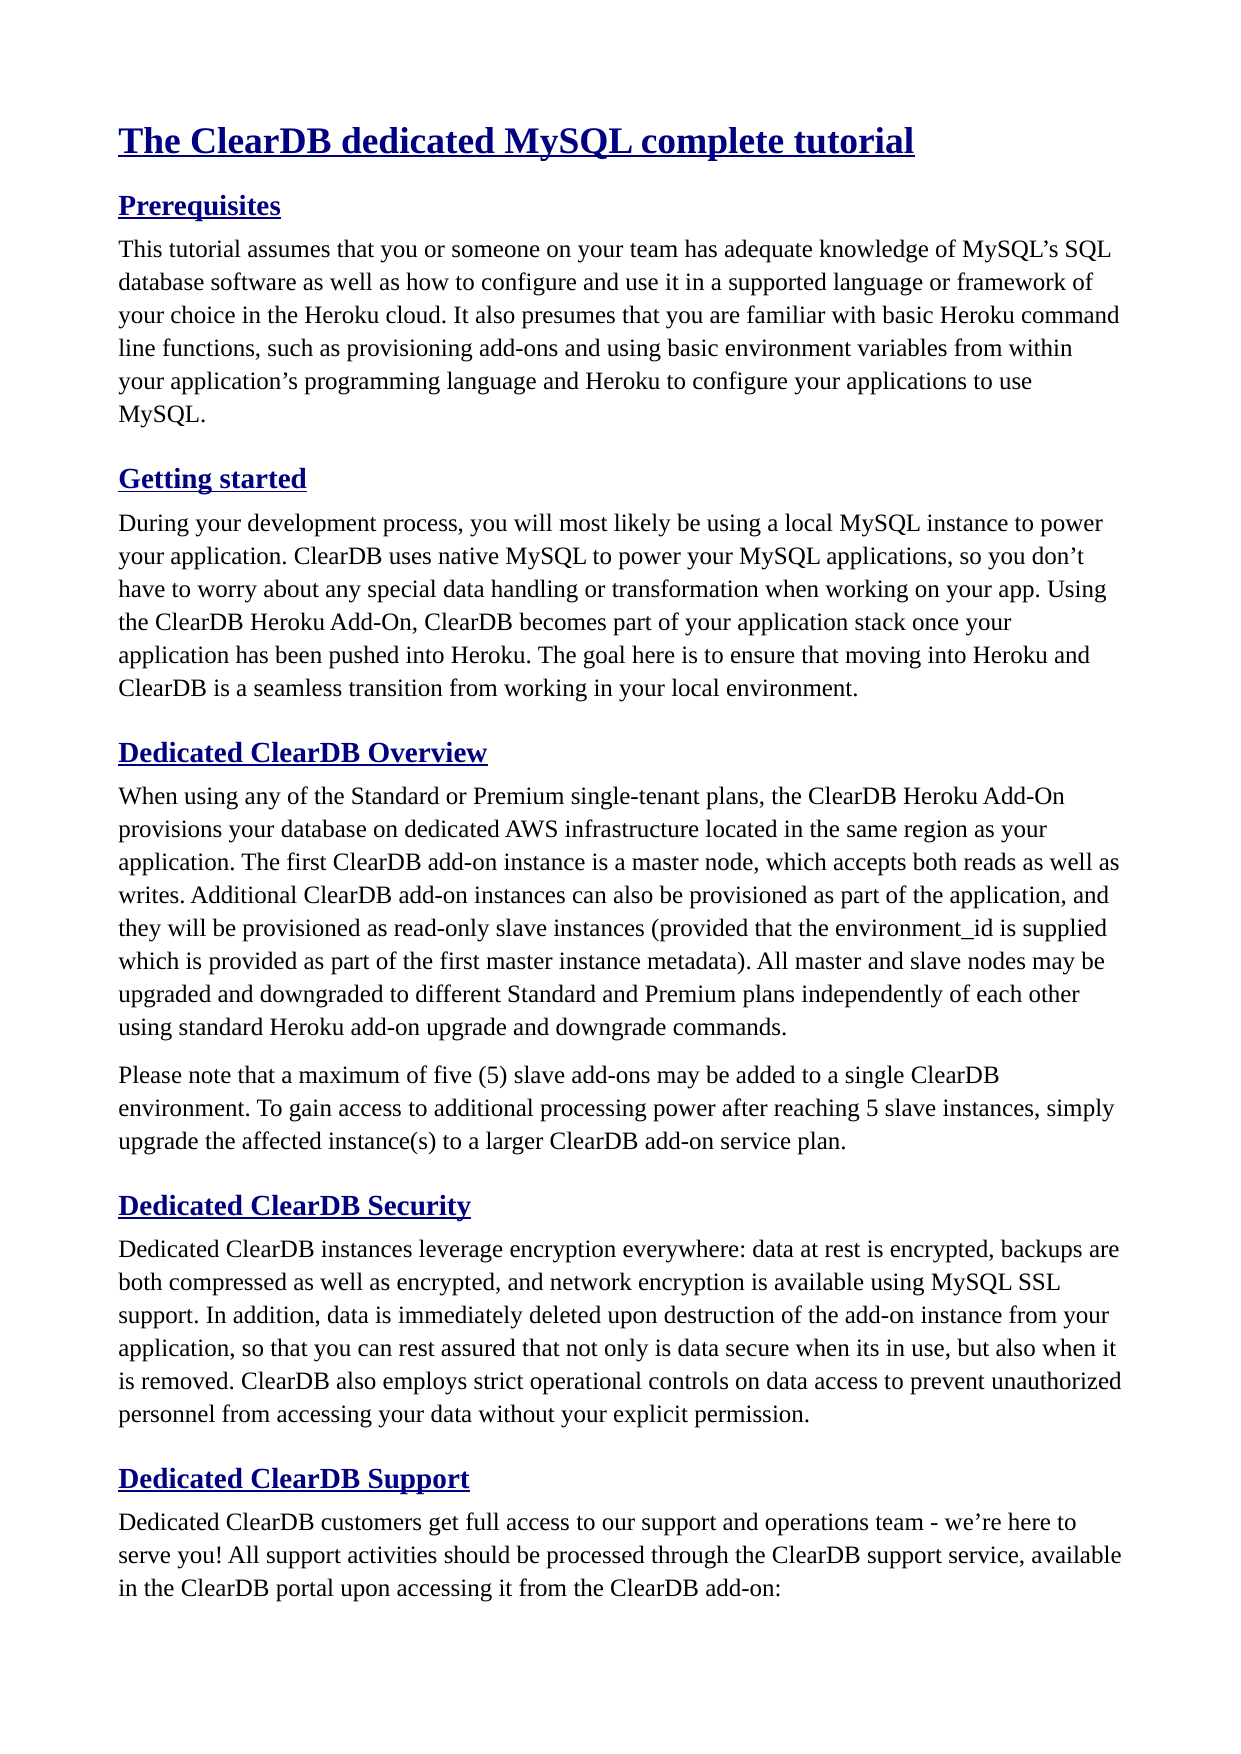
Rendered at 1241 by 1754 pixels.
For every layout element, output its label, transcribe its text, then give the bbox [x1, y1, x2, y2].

subtitle Dedicated ClearDB Security [118, 1188, 1122, 1222]
text Dedicated ClearDB customers get full access to our support and operations team - we’re here to serve you! All support activities should be processed through the ClearDB support service, available in the ClearDB portal upon accessing it from the ClearDB add-on: [118, 1507, 1122, 1602]
text Dedicated ClearDB instances leverage encryption everywhere: data at rest is encrypted, backups are both compressed as well as encrypted, and network encryption is available using MySQL SSL support. In addition, data is immediately deleted upon destruction of the add-on instance from your application, so that you can rest assured that not only is data secure when its in use, but also when it is removed. ClearDB also employs strict operational controls on data access to prevent unauthorized personnel from accessing your data without your explicit permission. [118, 1234, 1122, 1428]
text This tutorial assumes that you or someone on your team has adequate knowledge of MySQL’s SQL database software as well as how to configure and use it in a supported language or framework of your choice in the Heroku cloud. It also presumes that you are familiar with basic Heroku command line functions, such as provisioning add-ons and using basic environment variables from within your application’s programming language and Heroku to configure your applications to use MySQL. [118, 234, 1122, 428]
text Please note that a maximum of five (5) slave add-ons may be added to a single ClearDB environment. To gain access to additional processing power after reaching 5 slave instances, simply upgrade the affected instance(s) to a larger ClearDB add-on service plan. [118, 1060, 1122, 1154]
subtitle Prerequisites [118, 188, 1122, 222]
text When using any of the Standard or Premium single-tenant plans, the ClearDB Heroku Add-On provisions your database on dedicated AWS infrastructure located in the same region as your application. The first ClearDB add-on instance is a master node, which accepts both reads as well as writes. Additional ClearDB add-on instances can also be provisioned as part of the application, and they will be provisioned as read-only slave instances (provided that the environment_id is supplied which is provided as part of the first master instance metadata). All master and slave nodes may be upgraded and downgraded to different Standard and Premium plans independently of each other using standard Heroku add-on upgrade and downgrade commands. [118, 781, 1122, 1041]
subtitle Dedicated ClearDB Support [118, 1461, 1122, 1495]
text During your development process, you will most likely be using a local MySQL instance to power your application. ClearDB uses native MySQL to power your MySQL applications, so you don’t have to worry about any special data handling or transformation when working on your app. Using the ClearDB Heroku Add-On, ClearDB becomes part of your application stack once your application has been pushed into Heroku. The goal here is to ensure that moving into Heroku and ClearDB is a seamless transition from working in your local environment. [118, 508, 1122, 702]
subtitle Getting started [118, 462, 1122, 495]
subtitle Dedicated ClearDB Overview [118, 735, 1122, 768]
subtitle The ClearDB dedicated MySQL complete tutorial [118, 118, 1122, 161]
